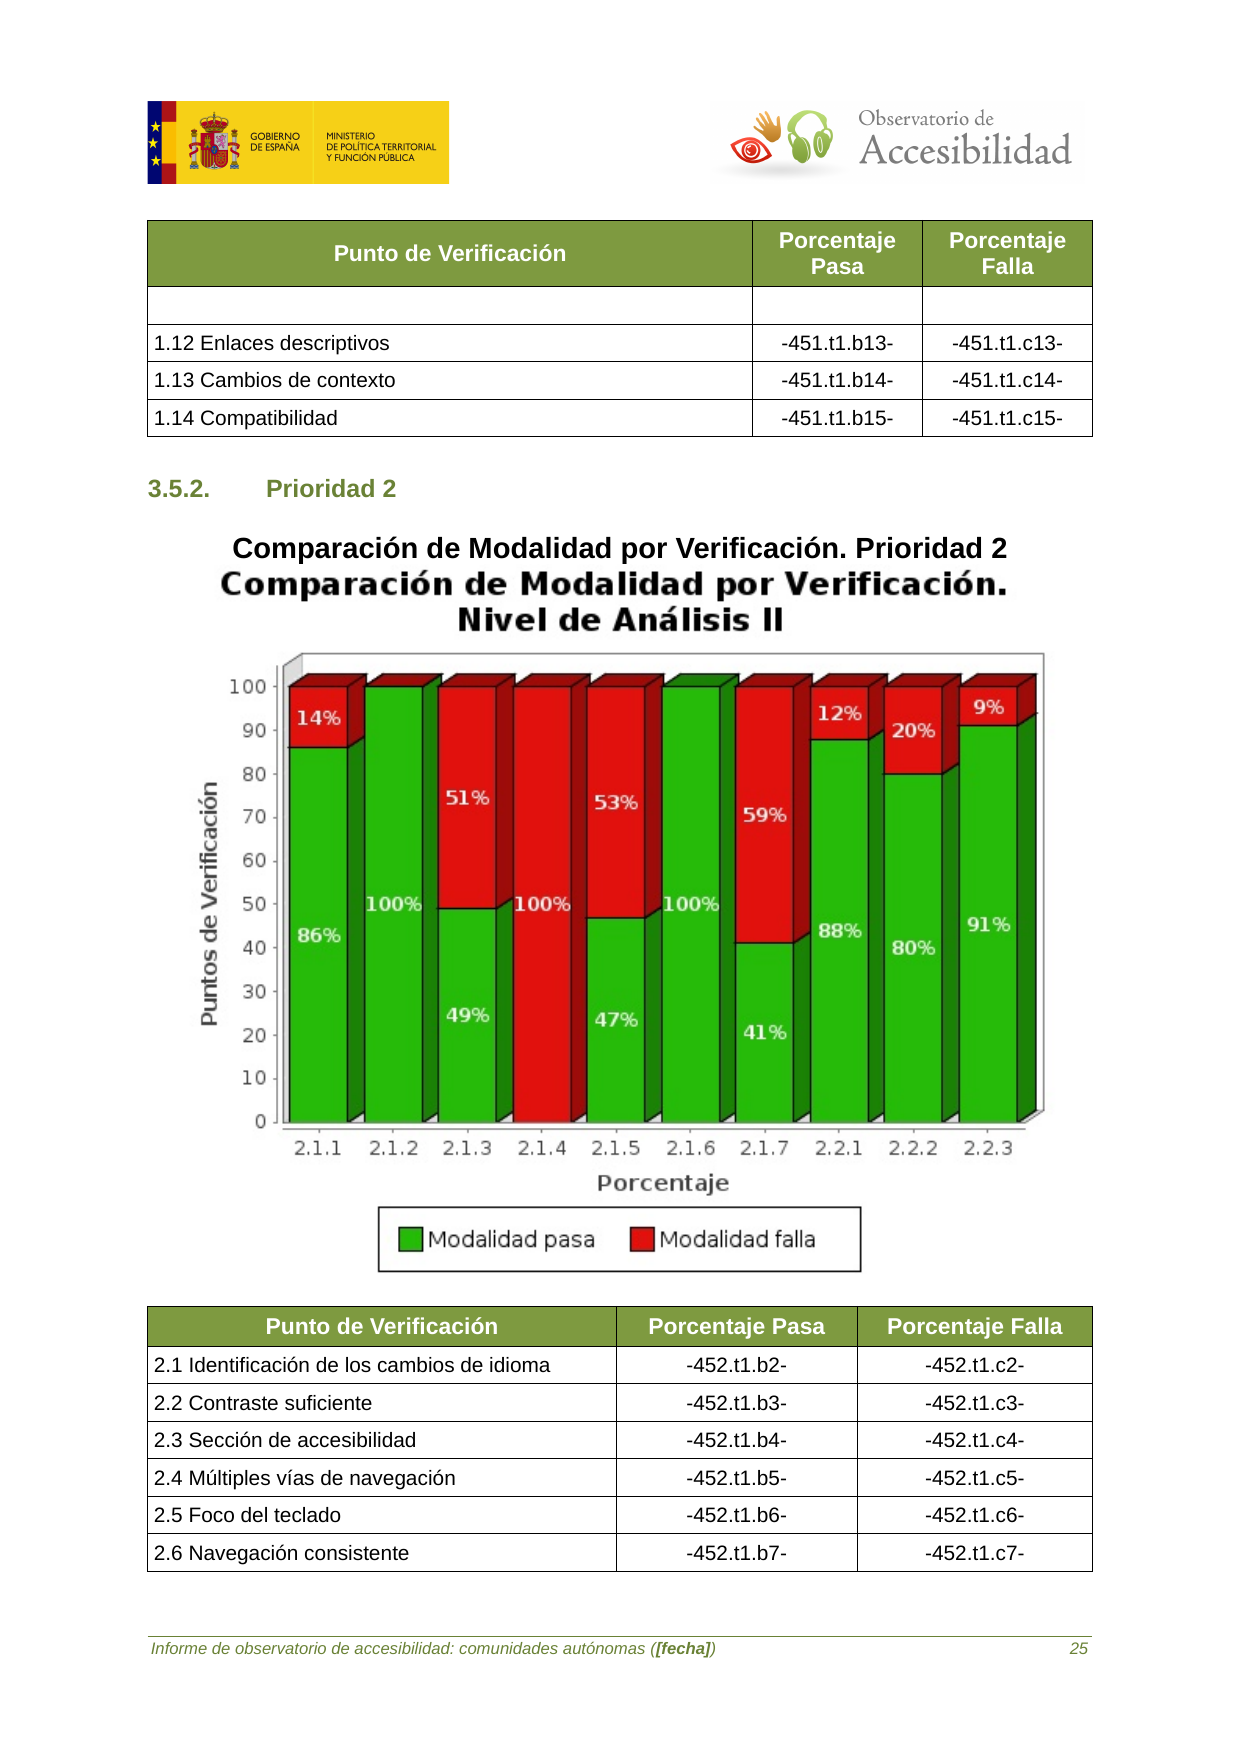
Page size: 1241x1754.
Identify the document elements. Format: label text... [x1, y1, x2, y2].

table_cell -452.t1.c7- [858, 1534, 1092, 1571]
table_cell [148, 287, 752, 323]
table_cell -452.t1.b2- [617, 1347, 857, 1383]
table_header Porcentaje Pasa [617, 1307, 857, 1346]
table_header Porcentaje Falla [858, 1307, 1092, 1346]
table_cell 1.12 Enlaces descriptivos [148, 325, 752, 361]
picture [147, 101, 450, 184]
table_cell 2.4 Múltiples vías de navegación [148, 1459, 616, 1496]
table_cell -451.t1.b13- [753, 325, 922, 361]
table_cell 2.5 Foco del teclado [148, 1497, 616, 1533]
table_cell 2.2 Contraste suficiente [148, 1384, 616, 1421]
table_cell -452.t1.c5- [858, 1459, 1092, 1496]
table_cell -452.t1.c6- [858, 1497, 1092, 1533]
table_cell [753, 287, 922, 323]
table_cell -452.t1.b4- [617, 1422, 857, 1458]
text Comparación de Modalidad por Verificación. Prioridad 2 [148, 531, 1092, 564]
table_cell -452.t1.c3- [858, 1384, 1092, 1421]
table_header Porcentaje Pasa [753, 221, 922, 286]
table_cell -452.t1.c4- [858, 1422, 1092, 1458]
table_cell 1.13 Cambios de contexto [148, 362, 752, 398]
table_cell -452.t1.b7- [617, 1534, 857, 1571]
table_cell -451.t1.b14- [753, 362, 922, 398]
table_cell [923, 287, 1092, 323]
table_cell -452.t1.c2- [858, 1347, 1092, 1383]
table_cell -452.t1.b3- [617, 1384, 857, 1421]
table_cell 2.6 Navegación consistente [148, 1534, 616, 1571]
table_cell -451.t1.c14- [923, 362, 1092, 398]
table_cell 1.14 Compatibilidad [148, 400, 752, 436]
table_header Punto de Verificación [148, 1307, 616, 1346]
table_cell -451.t1.c15- [923, 400, 1092, 436]
table_cell 2.1 Identificación de los cambios de idioma [148, 1347, 616, 1383]
picture [178, 564, 1062, 1274]
table_header Punto de Verificación [148, 221, 752, 286]
subtitle Prioridad 2 [148, 474, 1092, 503]
table_cell -452.t1.b5- [617, 1459, 857, 1496]
table_cell -451.t1.c13- [923, 325, 1092, 361]
table_cell -451.t1.b15- [753, 400, 922, 436]
table_cell -452.t1.b6- [617, 1497, 857, 1533]
table_cell 2.3 Sección de accesibilidad [148, 1422, 616, 1458]
picture [710, 101, 1086, 184]
table_header Porcentaje Falla [923, 221, 1092, 286]
